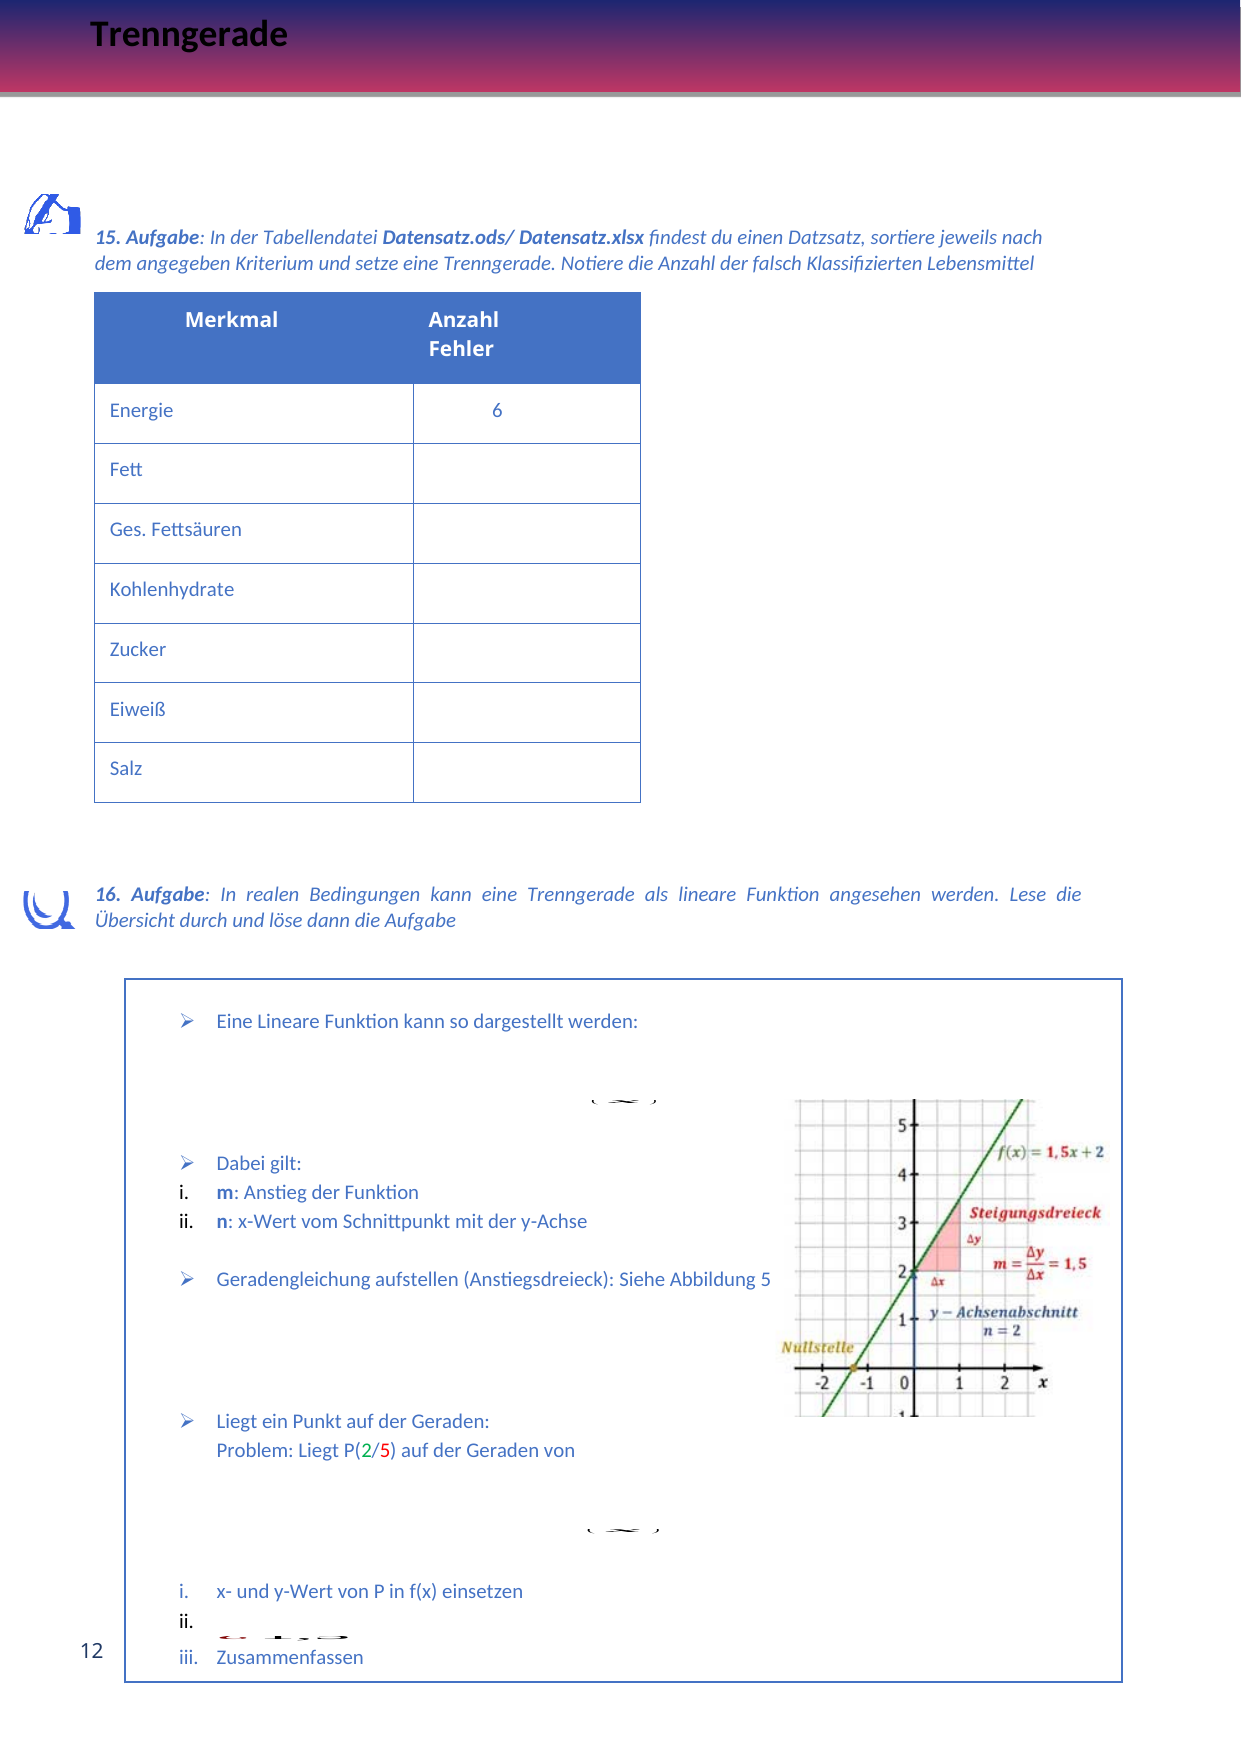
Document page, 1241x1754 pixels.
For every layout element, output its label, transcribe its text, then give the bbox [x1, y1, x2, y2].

table_header Merkmal [95, 293, 413, 383]
table_cell Kohlenhydrate [95, 564, 413, 622]
list Geradengleichung aufstellen (Anstiegsdreieck): Siehe Abbildung 5 [179, 1267, 775, 1292]
table_cell Salz [95, 743, 413, 802]
list Problem: Liegt P(2/5) auf der Geraden von [216, 1437, 1106, 1463]
table_cell Energie [95, 384, 413, 443]
list Liegt ein Punkt auf der Geraden: [179, 1408, 1106, 1434]
table_cell [414, 504, 640, 563]
table_cell [414, 444, 640, 503]
list Dabei gilt: [179, 1150, 775, 1175]
table_cell Ges. Fettsäuren [95, 504, 413, 563]
table_cell Zucker [95, 624, 413, 682]
list n: x-Wert vom Schnittpunkt mit der y-Achse [179, 1208, 775, 1234]
list Eine Lineare Funktion kann so dargestellt werden: [179, 1009, 1106, 1034]
table_cell [414, 683, 640, 742]
list m: Anstieg der Funktion [179, 1179, 775, 1204]
text 16. Aufgabe: In realen Bedingungen kann eine Trenngerade als lineare Funktion angesehen werden. Lese die Übersicht durch und löse dann die Aufgabe [94, 881, 1086, 932]
table_cell 6 [414, 384, 640, 443]
text 15. Aufgabe: In der Tabellendatei Datensatz.ods/ Datensatz.xlsx findest du einen Datzsatz, sortiere jeweils nach dem angegeben Kriterium und setze eine Trenngerade. Notiere die Anzahl der falsch Klassifizierten Lebensmittel [94, 224, 1086, 275]
list x- und y-Wert von P in f(x) einsetzen [179, 1579, 1106, 1604]
table_cell [414, 743, 640, 802]
table_cell Fett [95, 444, 413, 503]
table_cell Eiweiß [95, 683, 413, 742]
table_header Anzahl Fehler [414, 293, 640, 383]
table_cell [414, 624, 640, 682]
list Zusammenfassen [179, 1644, 1106, 1670]
table_cell [414, 564, 640, 622]
